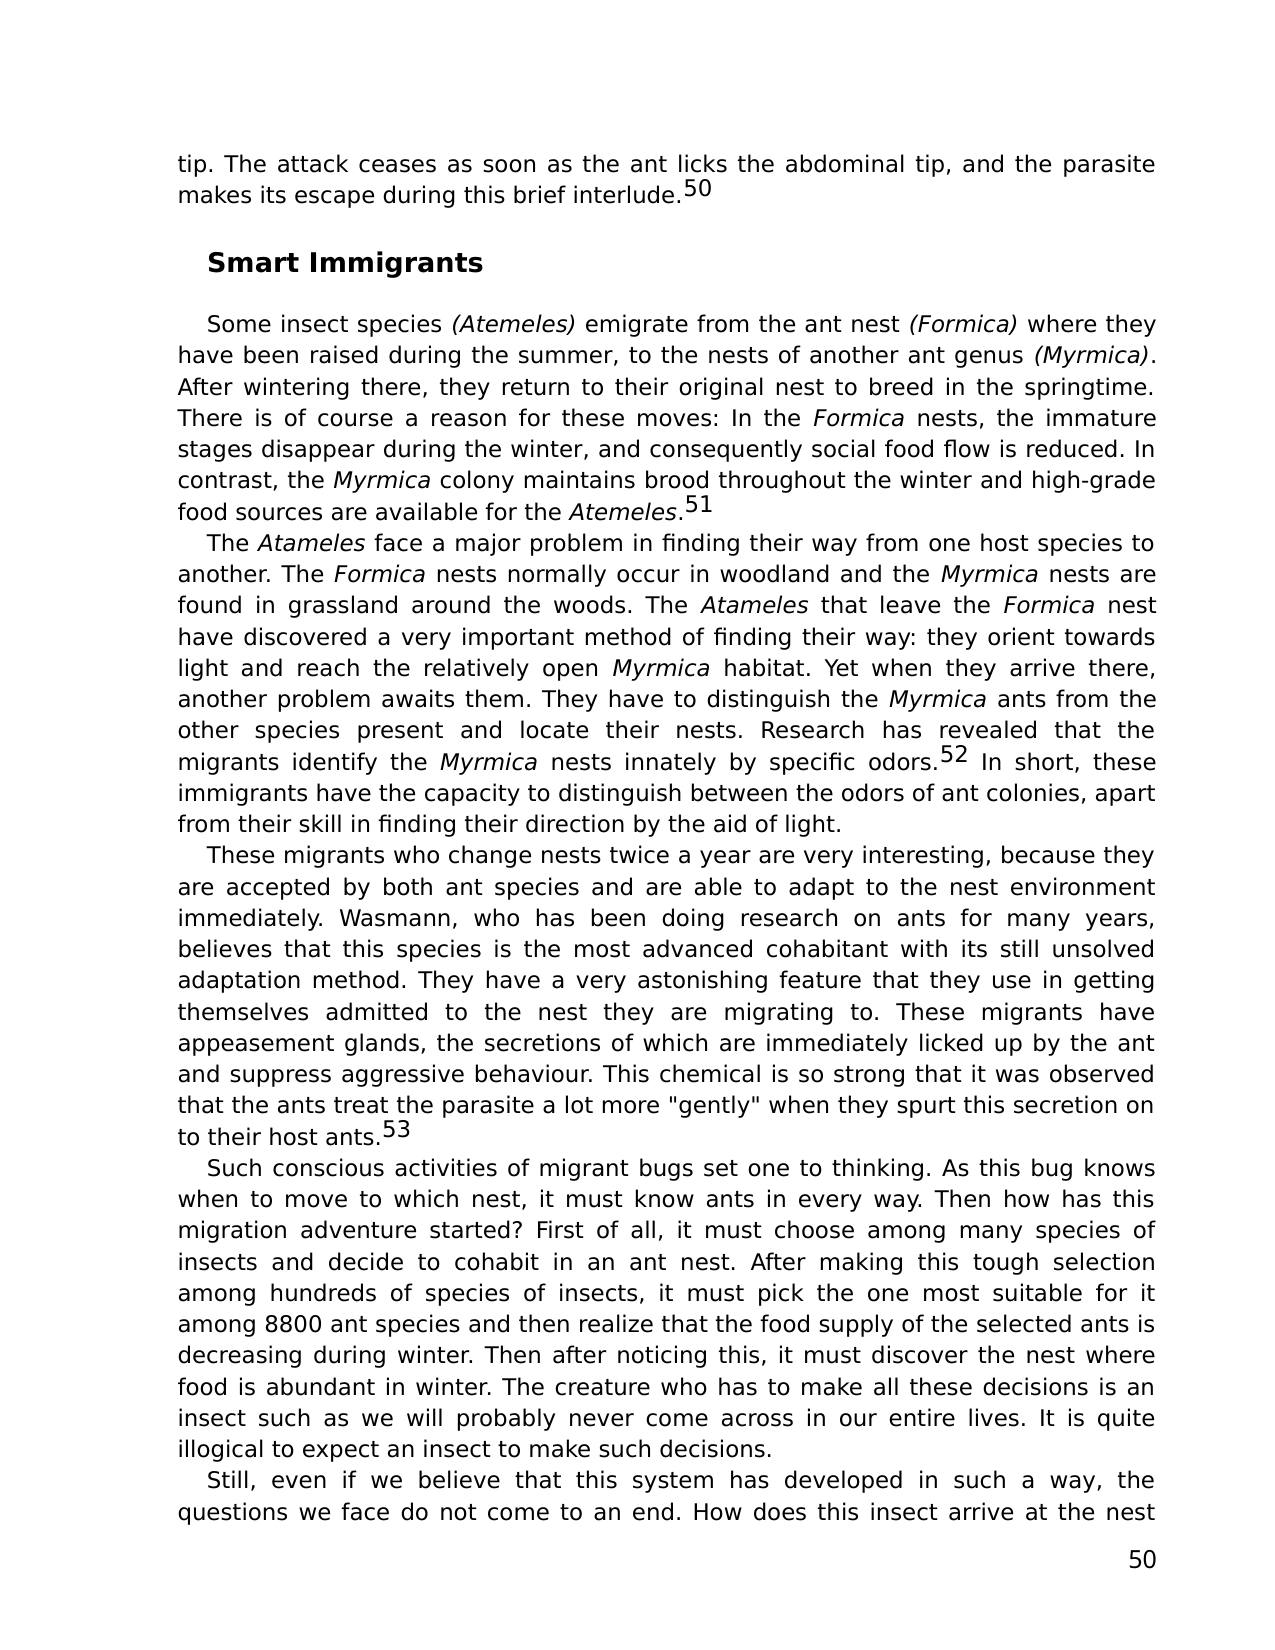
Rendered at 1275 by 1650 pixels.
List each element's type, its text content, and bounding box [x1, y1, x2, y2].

text tip. The attack ceases as soon as the ant licks the abdominal tip, and the parasite makes its escape during this brief interlude.50 [177, 148, 1157, 210]
text Still, even if we believe that this system has developed in such a way, the questions we face do not come to an end. How does this insect arrive at the nest [177, 1464, 1157, 1526]
text Such conscious activities of migrant bugs set one to thinking. As this bug knows when to move to which nest, it must know ants in every way. Then how has this migration adventure started? First of all, it must choose among many species of insects and decide to cohabit in an ant nest. After making this tough selection among hundreds of species of insects, it must pick the one most suitable for it among 8800 ant species and then realize that the food supply of the selected ants is decreasing during winter. Then after noticing this, it must discover the nest where food is abundant in winter. The creature who has to make all these decisions is an insect such as we will probably never come across in our entire lives. It is quite illogical to expect an insect to make such decisions. [177, 1151, 1157, 1464]
text The Atameles face a major problem in finding their way from one host species to another. The Formica nests normally occur in woodland and the Myrmica nests are found in grassland around the woods. The Atameles that leave the Formica nest have discovered a very important method of finding their way: they orient towards light and reach the relatively open Myrmica habitat. Yet when they arrive there, another problem awaits them. They have to distinguish the Myrmica ants from the other species present and locate their nests. Research has revealed that the migrants identify the Myrmica nests innately by specific odors.52 In short, these immigrants have the capacity to distinguish between the odors of ant colonies, apart from their skill in finding their direction by the aid of light. [177, 526, 1157, 839]
text Smart Immigrants [177, 248, 1157, 279]
text Some insect species (Atemeles) emigrate from the ant nest (Formica) where they have been raised during the summer, to the nests of another ant genus (Myrmica). After wintering there, they return to their original nest to breed in the springtime. There is of course a reason for these moves: In the Formica nests, the immature stages disappear during the winter, and consequently social food flow is reduced. In contrast, the Myrmica colony maintains brood throughout the winter and high-grade food sources are available for the Atemeles.51 [177, 307, 1157, 526]
text These migrants who change nests twice a year are very interesting, because they are accepted by both ant species and are able to adapt to the nest environment immediately. Wasmann, who has been doing research on ants for many years, believes that this species is the most advanced cohabitant with its still unsolved adaptation method. They have a very astonishing feature that they use in getting themselves admitted to the nest they are migrating to. These migrants have appeasement glands, the secretions of which are immediately licked up by the ant and suppress aggressive behaviour. This chemical is so strong that it was observed that the ants treat the parasite a lot more "gently" when they spurt this secretion on to their host ants.53 [177, 839, 1157, 1151]
